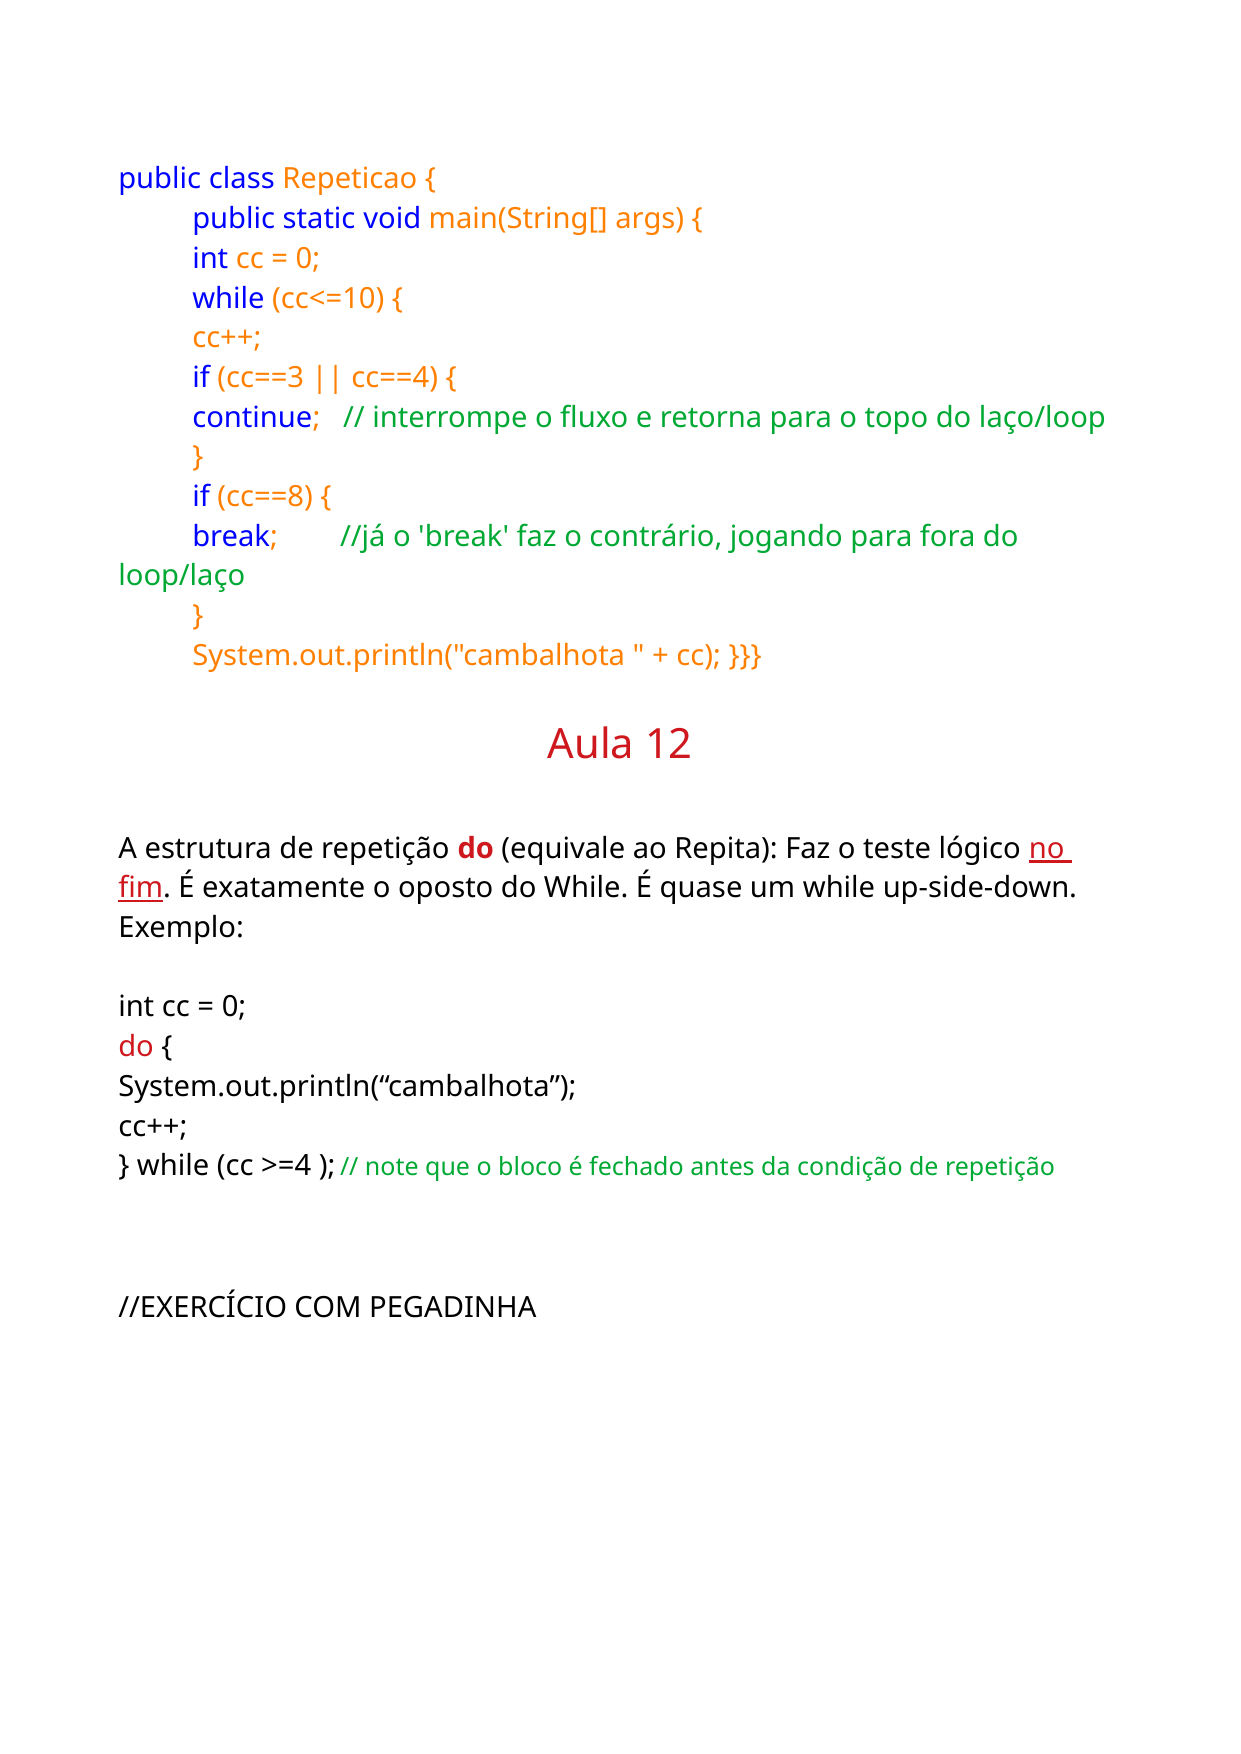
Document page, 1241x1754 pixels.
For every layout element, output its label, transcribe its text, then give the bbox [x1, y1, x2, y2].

text do { [118, 1025, 1122, 1065]
text //EXERCÍCIO COM PEGADINHA [118, 1286, 1122, 1326]
text } [118, 436, 1122, 475]
text Aula 12 [118, 713, 1122, 770]
text } while (cc >=4 ); // note que o bloco é fechado antes da condição de repetição [118, 1144, 1122, 1184]
text cc++; [118, 317, 1122, 356]
text public static void main(String[] args) { [118, 197, 1122, 237]
text while (cc<=10) { [118, 277, 1122, 317]
text A estrutura de repetição do (equivale ao Repita): Faz o teste lógico no fim. É exatamente o oposto do While. É quase um while up-side-down. Exemplo: [118, 827, 1122, 946]
text break; //já o 'break' faz o contrário, jogando para fora do loop/laço [118, 515, 1122, 594]
text System.out.println("cambalhota " + cc); }}} [118, 634, 1122, 674]
text System.out.println(“cambalhota”); [118, 1065, 1122, 1105]
text int cc = 0; [118, 986, 1122, 1025]
text public class Repeticao { [118, 158, 1122, 197]
text } [118, 594, 1122, 634]
text int cc = 0; [118, 237, 1122, 277]
text if (cc==3 || cc==4) { [118, 356, 1122, 396]
text continue; // interrompe o fluxo e retorna para o topo do laço/loop [118, 396, 1122, 436]
text if (cc==8) { [118, 475, 1122, 515]
text cc++; [118, 1105, 1122, 1144]
